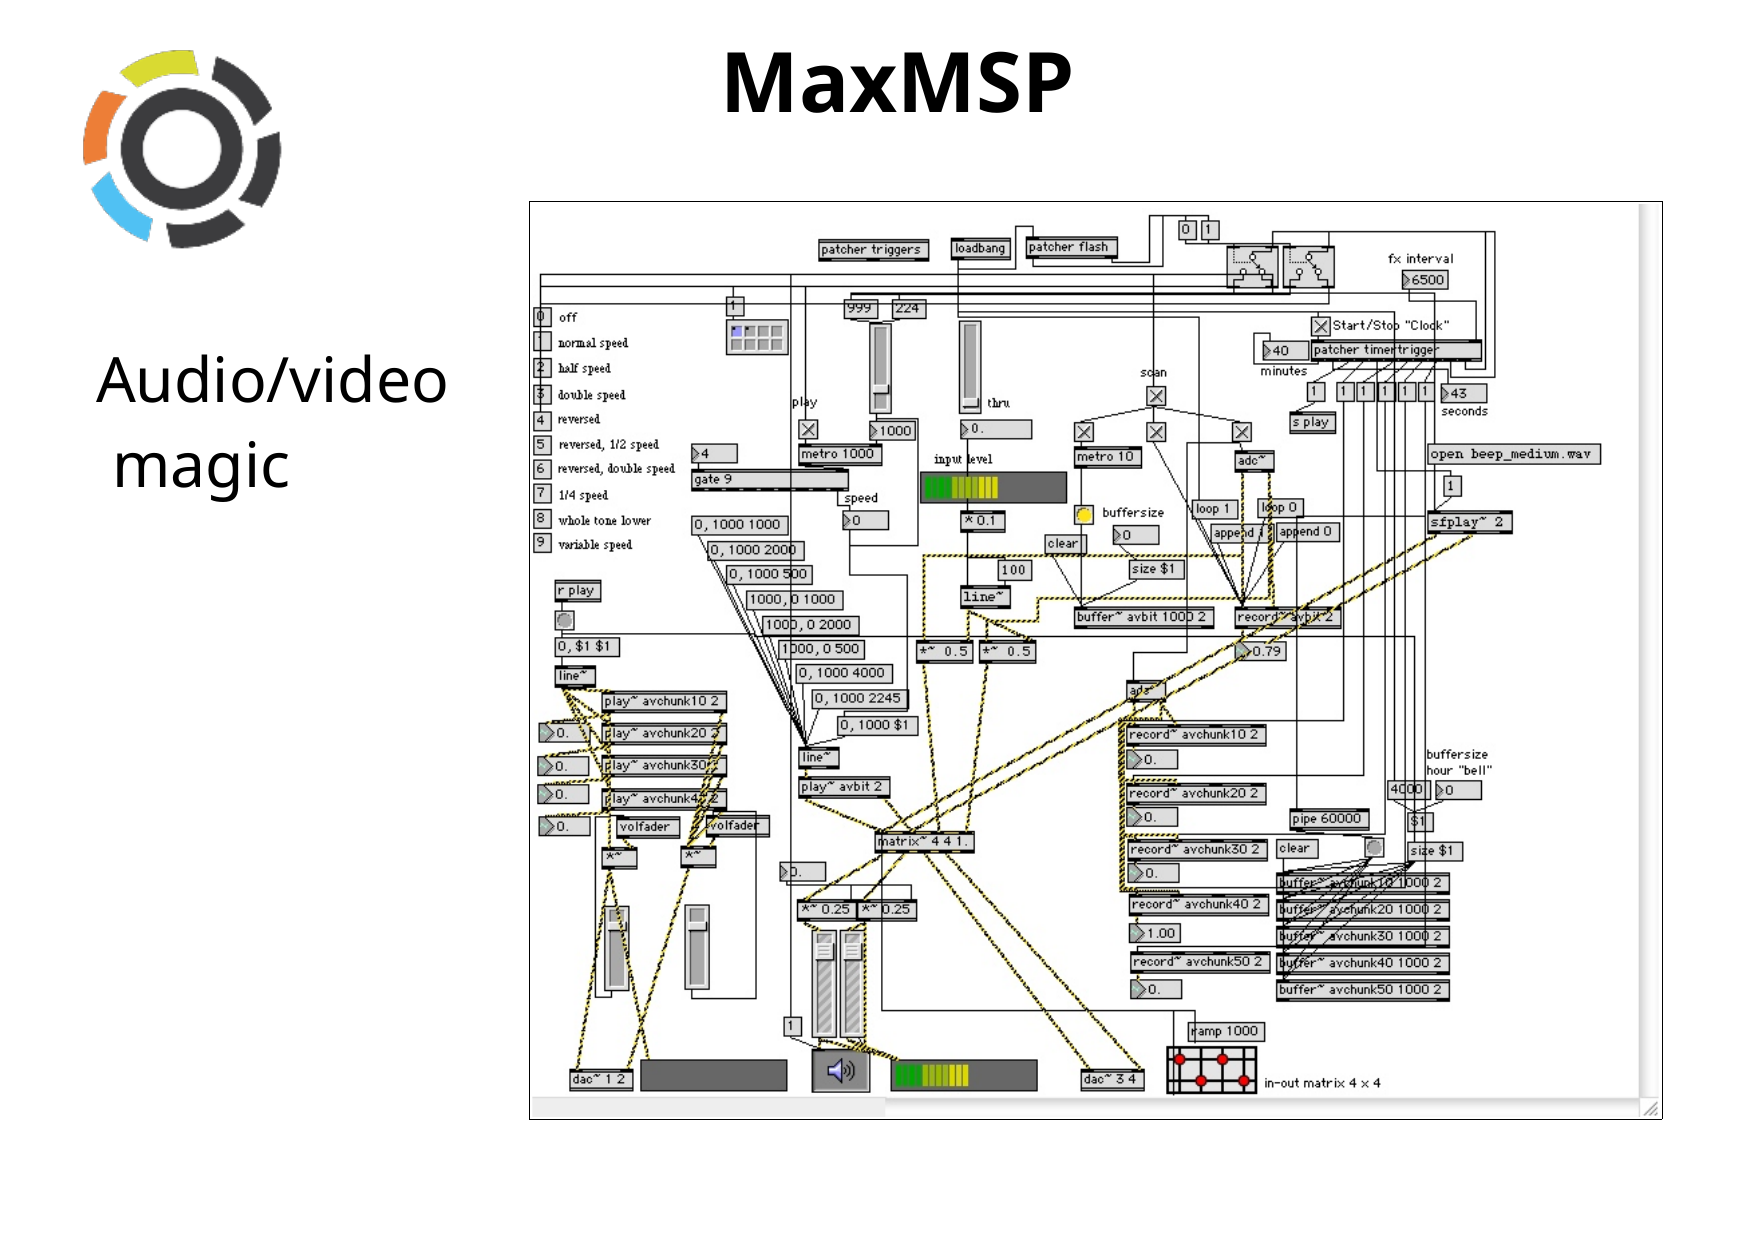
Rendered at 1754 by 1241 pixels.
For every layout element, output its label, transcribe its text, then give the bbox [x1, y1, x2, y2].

picture [82, 49, 283, 250]
picture [532, 204, 1659, 1117]
list [1663, 251, 1699, 506]
list MaxMSP [21, 23, 1699, 137]
list Audio/video magic [21, 251, 529, 506]
